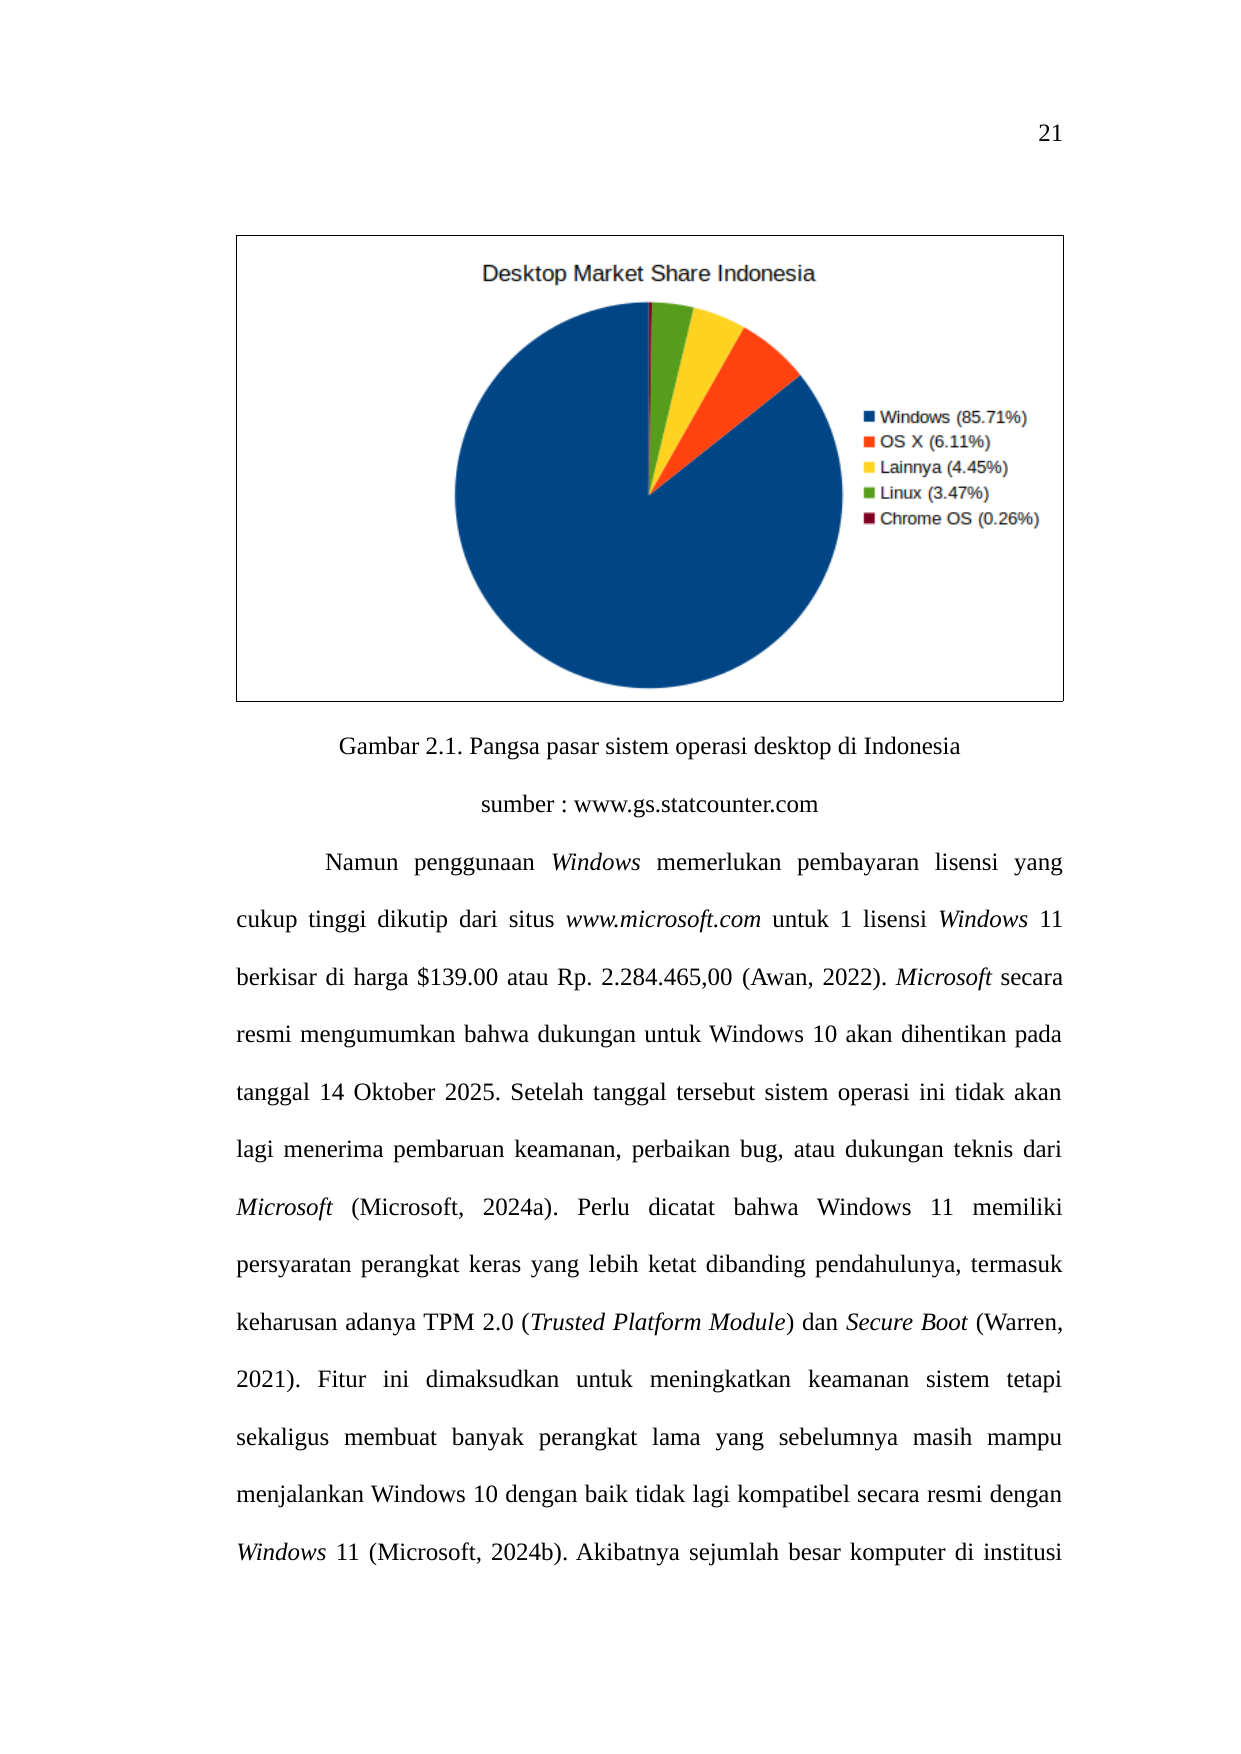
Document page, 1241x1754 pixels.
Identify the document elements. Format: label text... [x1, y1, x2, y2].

text Gambar 2.1. Pangsa pasar sistem operasi desktop di Indonesia [236, 702, 1063, 759]
text [237, 236, 1063, 701]
text sumber : www.gs.statcounter.com [236, 789, 1063, 818]
text Namun penggunaan Windows memerlukan pembayaran lisensi yang cukup tinggi dikutip dari situs www.microsoft.com untuk 1 lisensi Windows 11 berkisar di harga $139.00 atau Rp. 2.284.465,00 (Awan, 2022). Microsoft secara resmi mengumumkan bahwa dukungan untuk Windows 10 akan dihentikan pada tanggal 14 Oktober 2025. Setelah tanggal tersebut sistem operasi ini tidak akan lagi menerima pembaruan keamanan, perbaikan bug, atau dukungan teknis dari Microsoft (Microsoft, 2024a)⁠. Perlu dicatat bahwa Windows 11 memiliki persyaratan perangkat keras yang lebih ketat dibanding pendahulunya, termasuk keharusan adanya TPM 2.0 (Trusted Platform Module) dan Secure Boot (Warren, 2021). Fitur ini dimaksudkan untuk meningkatkan keamanan sistem tetapi sekaligus membuat banyak perangkat lama yang sebelumnya masih mampu menjalankan Windows 10 dengan baik tidak lagi kompatibel secara resmi dengan Windows 11 (Microsoft, 2024b)⁠. Akibatnya sejumlah besar komputer di institusi [236, 847, 1063, 1565]
picture [239, 238, 1060, 699]
